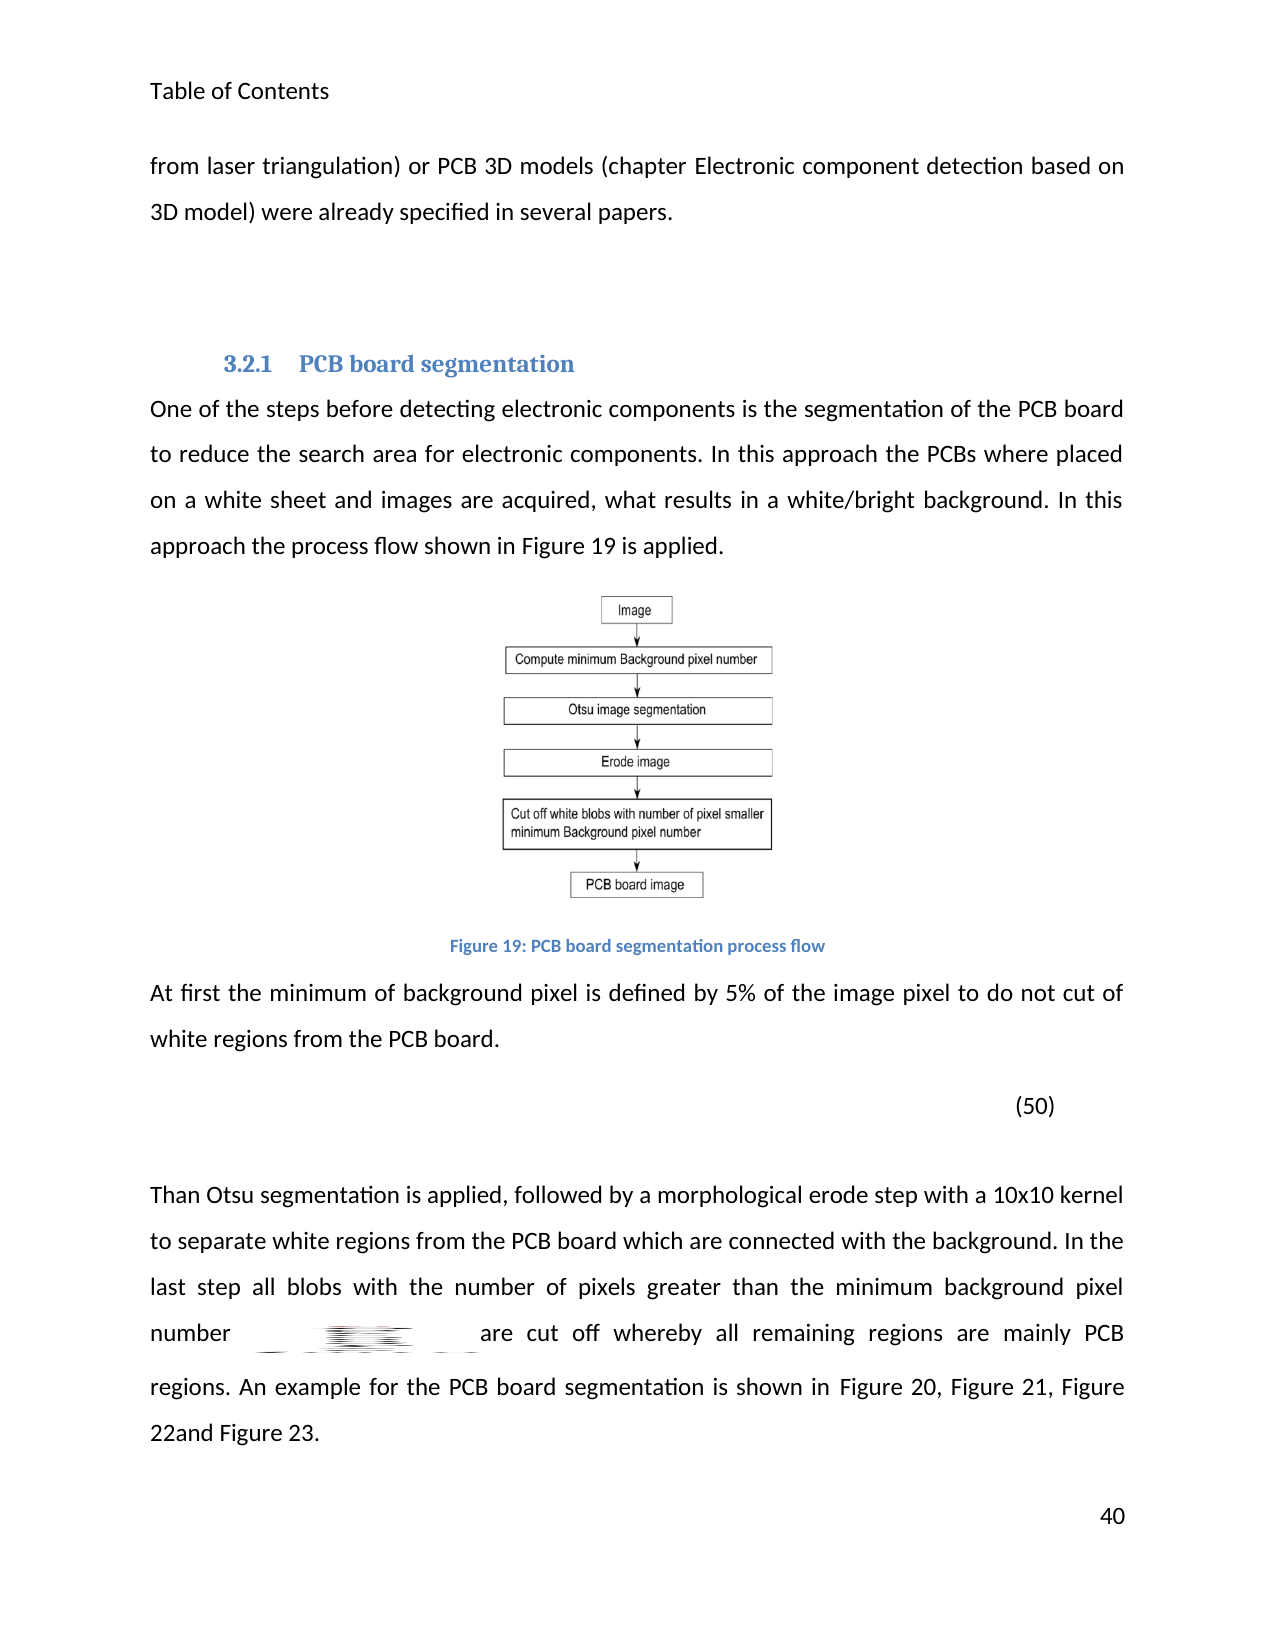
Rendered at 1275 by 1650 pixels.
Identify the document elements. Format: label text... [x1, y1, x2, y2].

table_header [161, 1090, 1003, 1135]
table_header [1069, 1090, 1080, 1135]
table_cell [150, 1135, 1080, 1179]
subtitle PCB board segmentation [224, 350, 1125, 378]
text A necessary processing stop for component classification is component detection. The detection includes the determination of component positions without knowing to which component class the detected component belongs. The component detection is necessary because the component classification is time consuming and a classification of every possible component position in the image is impossible. The goal of component detection is to narrow the search space. False positive detections (component detections at positions where no component is located) can be corrected by the component classification step. False negative detections (component detections where no component is located) cannot be corrected by the component classification step. Several component detection approaches where studied. Approaches based on the PCB surface color (chapter 3.2.2) and based on 2D normalized cross correlation (chapter 3.2.3) are specified in this work. Component detection approaches based on laser triangulation (chapter 6.1.2) or PCB 3D models (chapter 6.1.1) were already specified in several papers. [150, 150, 1125, 226]
text Than Otsu segmentation is applied, followed by a morphological erode step with a 10x10 kernel to separate white regions from the PCB board which are connected with the background. In the last step all blobs with the number of pixels greater than the minimum background pixel number are cut off whereby all remaining regions are mainly PCB regions. An example for the PCB board segmentation is shown in Figure 20, Figure 21, Figure 22and Figure 23. [150, 1179, 1125, 1447]
text Figure 19: PCB board segmentation process flow [150, 934, 1125, 957]
text At first the minimum of background pixel is defined by 5% of the image pixel to do not cut of white regions from the PCB board. [150, 978, 1125, 1054]
table_header [150, 1090, 161, 1135]
table_cell [1080, 1135, 1147, 1179]
table_header (50) [1004, 1090, 1069, 1135]
text One of the steps before detecting electronic components is the segmentation of the PCB board to reduce the search area for electronic components. In this approach the PCBs where placed on a white sheet and images are acquired, what results in a white/bright background. In this approach the process flow shown in Figure 19 is applied. [150, 393, 1125, 561]
table_header [1080, 1090, 1147, 1135]
